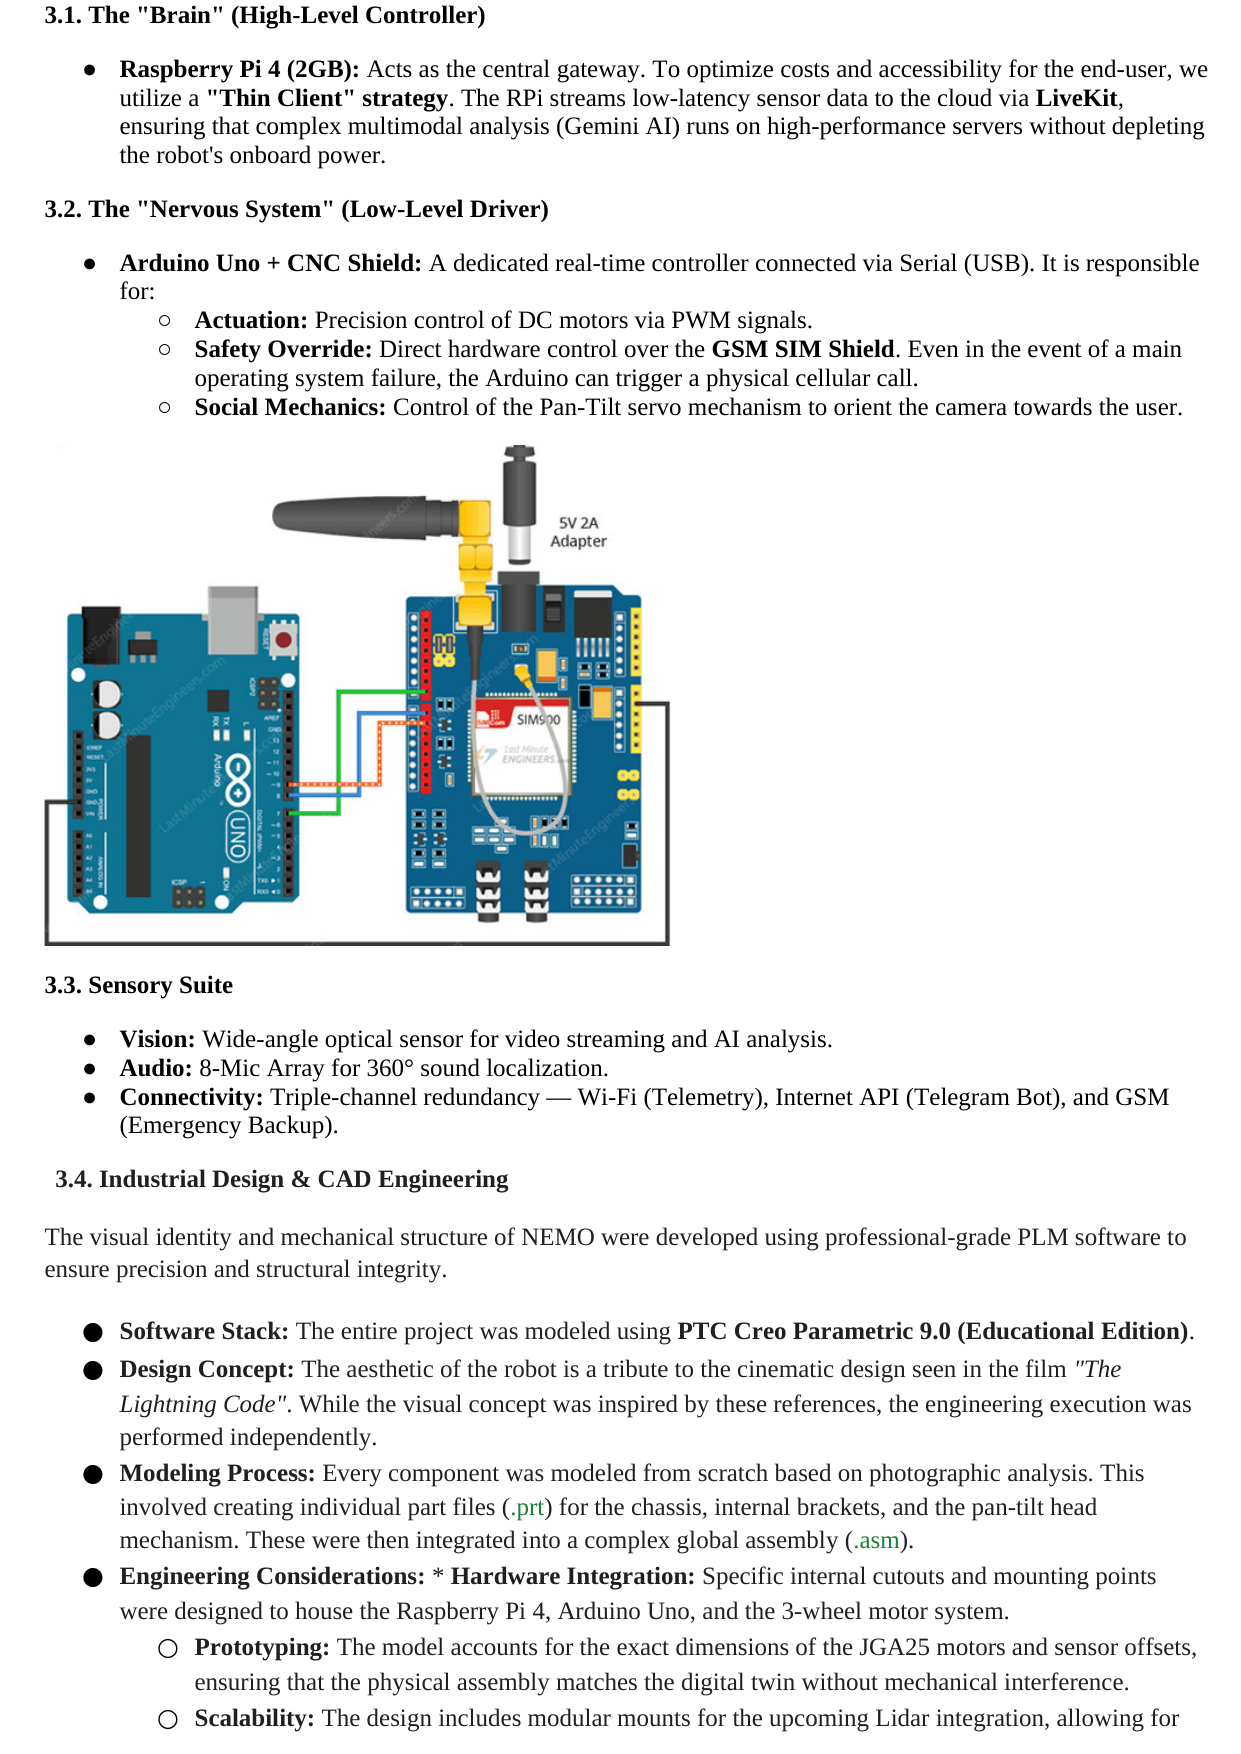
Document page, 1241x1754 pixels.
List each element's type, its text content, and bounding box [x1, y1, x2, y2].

subtitle 3.2. The "Nervous System" (Low-Level Driver) [44, 194, 1210, 223]
list Modeling Process: Every component was modeled from scratch based on photographic analysis. This involved creating individual part files (.prt) for the chassis, internal brackets, and the pan-tilt head mechanism. These were then integrated into a complex global assembly (.asm). [82, 1454, 1210, 1554]
text The visual identity and mechanical structure of NEMO were developed using professional-grade PLM software to ensure precision and structural integrity. [44, 1222, 1210, 1283]
list Software Stack: The entire project was modeled using PTC Creo Parametric 9.0 (Educational Edition). [82, 1312, 1210, 1346]
picture [44, 445, 672, 946]
list Actuation: Precision control of DC motors via PWM signals. [157, 305, 1210, 334]
list Engineering Considerations: * Hardware Integration: Specific internal cutouts and mounting points were designed to house the Raspberry Pi 4, Arduino Uno, and the 3-wheel motor system. [82, 1558, 1210, 1625]
list Social Mechanics: Control of the Pan-Tilt servo mechanism to orient the camera towards the user. [157, 392, 1210, 421]
list Arduino Uno + CNC Shield: A dedicated real-time controller connected via Serial (USB). It is responsible for: [82, 248, 1210, 305]
list Connectivity: Triple-channel redundancy — Wi-Fi (Telemetry), Internet API (Telegram Bot), and GSM (Emergency Backup). [82, 1082, 1210, 1139]
list Vision: Wide-angle optical sensor for video streaming and AI analysis. [82, 1024, 1210, 1053]
list Audio: 8-Mic Array for 360° sound localization. [82, 1053, 1210, 1082]
list Prototyping: The model accounts for the exact dimensions of the JGA25 motors and sensor offsets, ensuring that the physical assembly matches the digital twin without mechanical interference. [157, 1629, 1210, 1695]
subtitle 3.1. The "Brain" (High-Level Controller) [44, 0, 1210, 29]
list Raspberry Pi 4 (2GB): Acts as the central gateway. To optimize costs and accessibility for the end-user, we utilize a "Thin Client" strategy. The RPi streams low-latency sensor data to the cloud via LiveKit, ensuring that complex multimodal analysis (Gemini AI) runs on high-performance servers without depleting the robot's onboard power. [82, 54, 1210, 169]
list Design Concept: The aesthetic of the robot is a tribute to the cinematic design seen in the film "The Lightning Code". While the visual concept was inspired by these references, the engineering execution was performed independently. [82, 1351, 1210, 1451]
list Scalability: The design includes modular mounts for the upcoming Lidar integration, allowing for [157, 1699, 1210, 1733]
list Safety Override: Direct hardware control over the GSM SIM Shield. Even in the event of a main operating system failure, the Arduino can trigger a physical cellular call. [157, 334, 1210, 392]
subtitle 3.3. Sensory Suite [44, 970, 1210, 999]
subtitle 3.4. Industrial Design & CAD Engineering [55, 1164, 1210, 1193]
